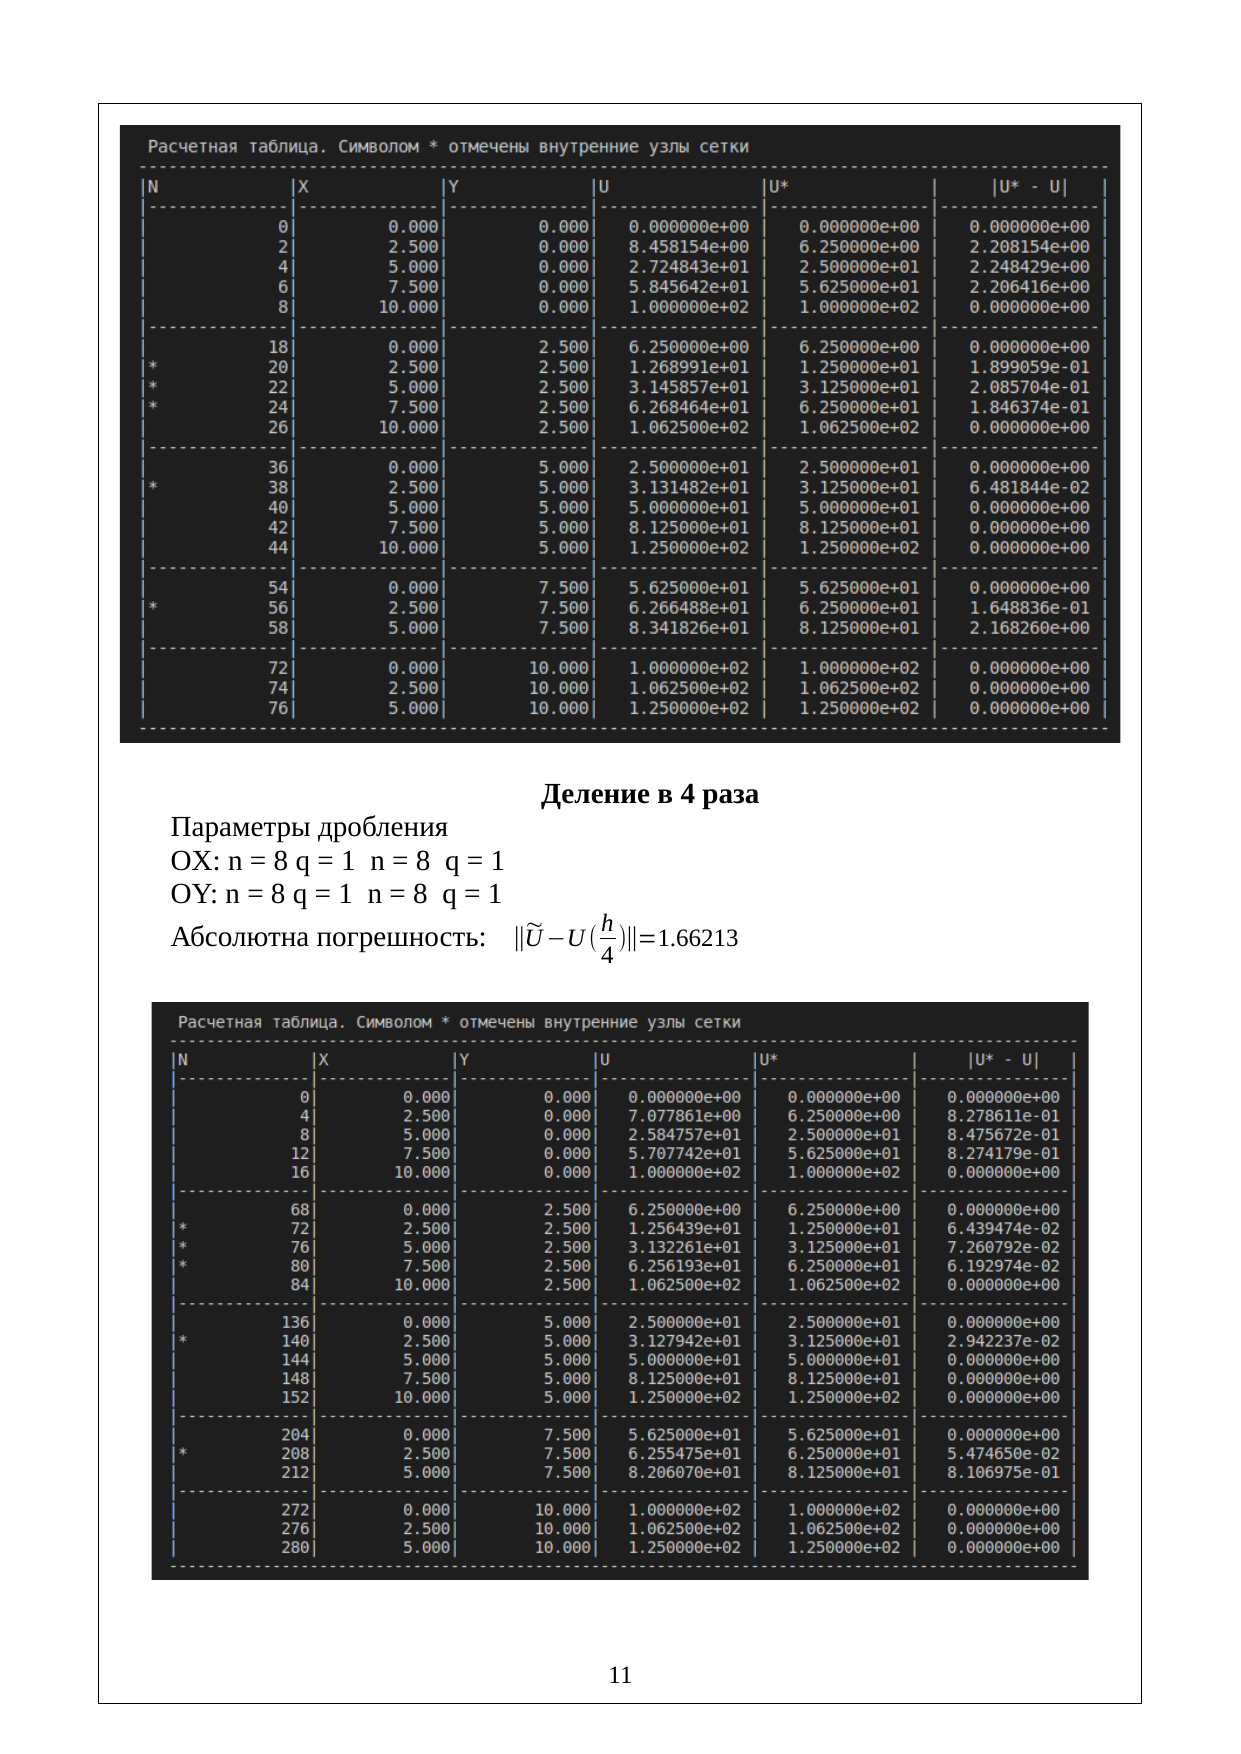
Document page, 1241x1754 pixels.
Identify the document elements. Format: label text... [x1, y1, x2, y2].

list OY: n = 8 q = 1 n = 8 q = 1 [99, 876, 1137, 910]
picture [151, 1002, 1089, 1580]
picture [119, 125, 1121, 743]
list Параметры дробления [99, 809, 1137, 843]
list Абсолютна погрешность: [99, 910, 1137, 969]
list Деление в 4 раза [99, 776, 1137, 809]
list OX: n = 8 q = 1 n = 8 q = 1 [99, 843, 1137, 876]
